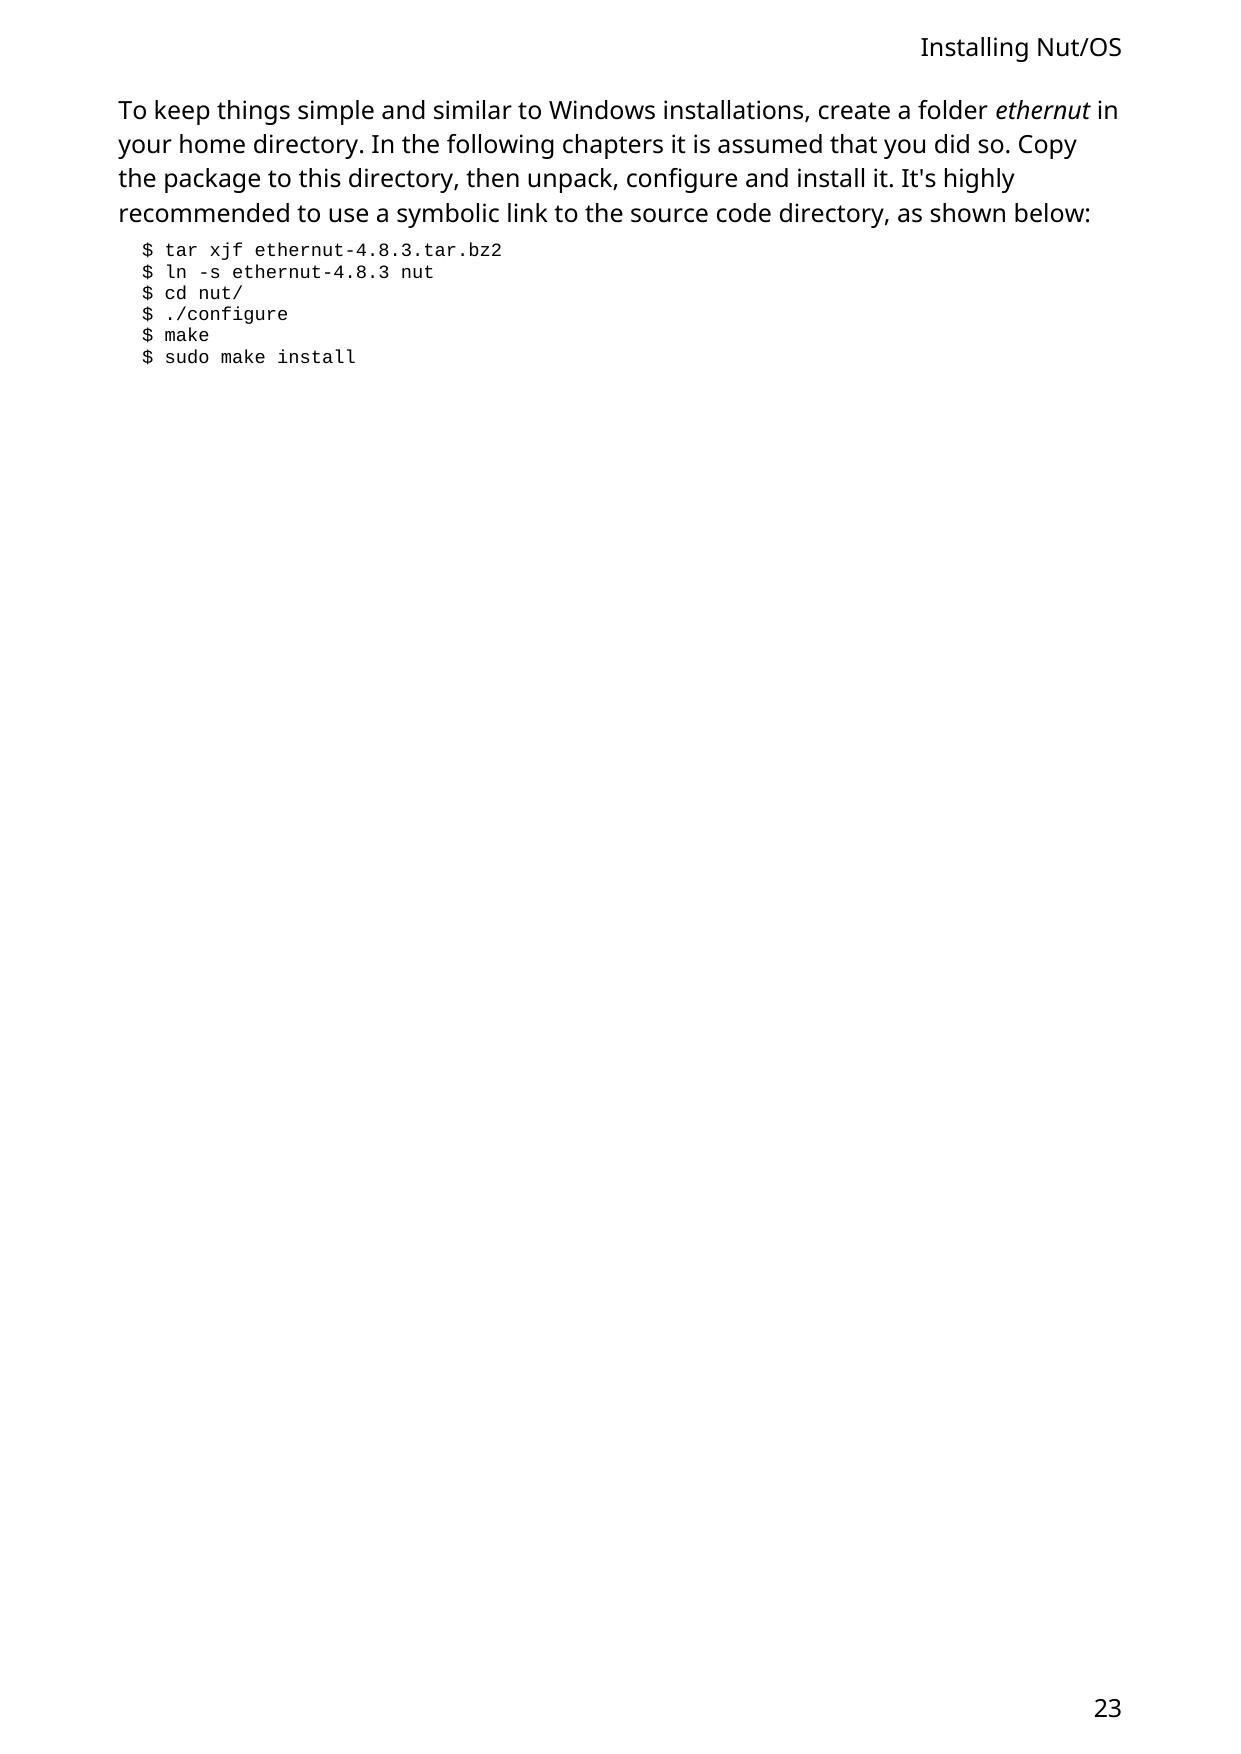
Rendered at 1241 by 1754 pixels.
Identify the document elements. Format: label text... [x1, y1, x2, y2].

text To keep things simple and similar to Windows installations, create a folder ethernut in your home directory. In the following chapters it is assumed that you did so. Copy the package to this directory, then unpack, configure and install it. It's highly recommended to use a symbolic link to the source code directory, as shown below: [118, 93, 1122, 229]
text $ ln -s ethernut-4.8.3 nut [142, 262, 1122, 284]
text $ sudo make install [142, 347, 1122, 369]
text $ tar xjf ethernut-4.8.3.tar.bz2 [142, 241, 1122, 262]
text $ cd nut/ [142, 284, 1122, 305]
text $ make [142, 326, 1122, 347]
text $ ./configure [142, 305, 1122, 326]
